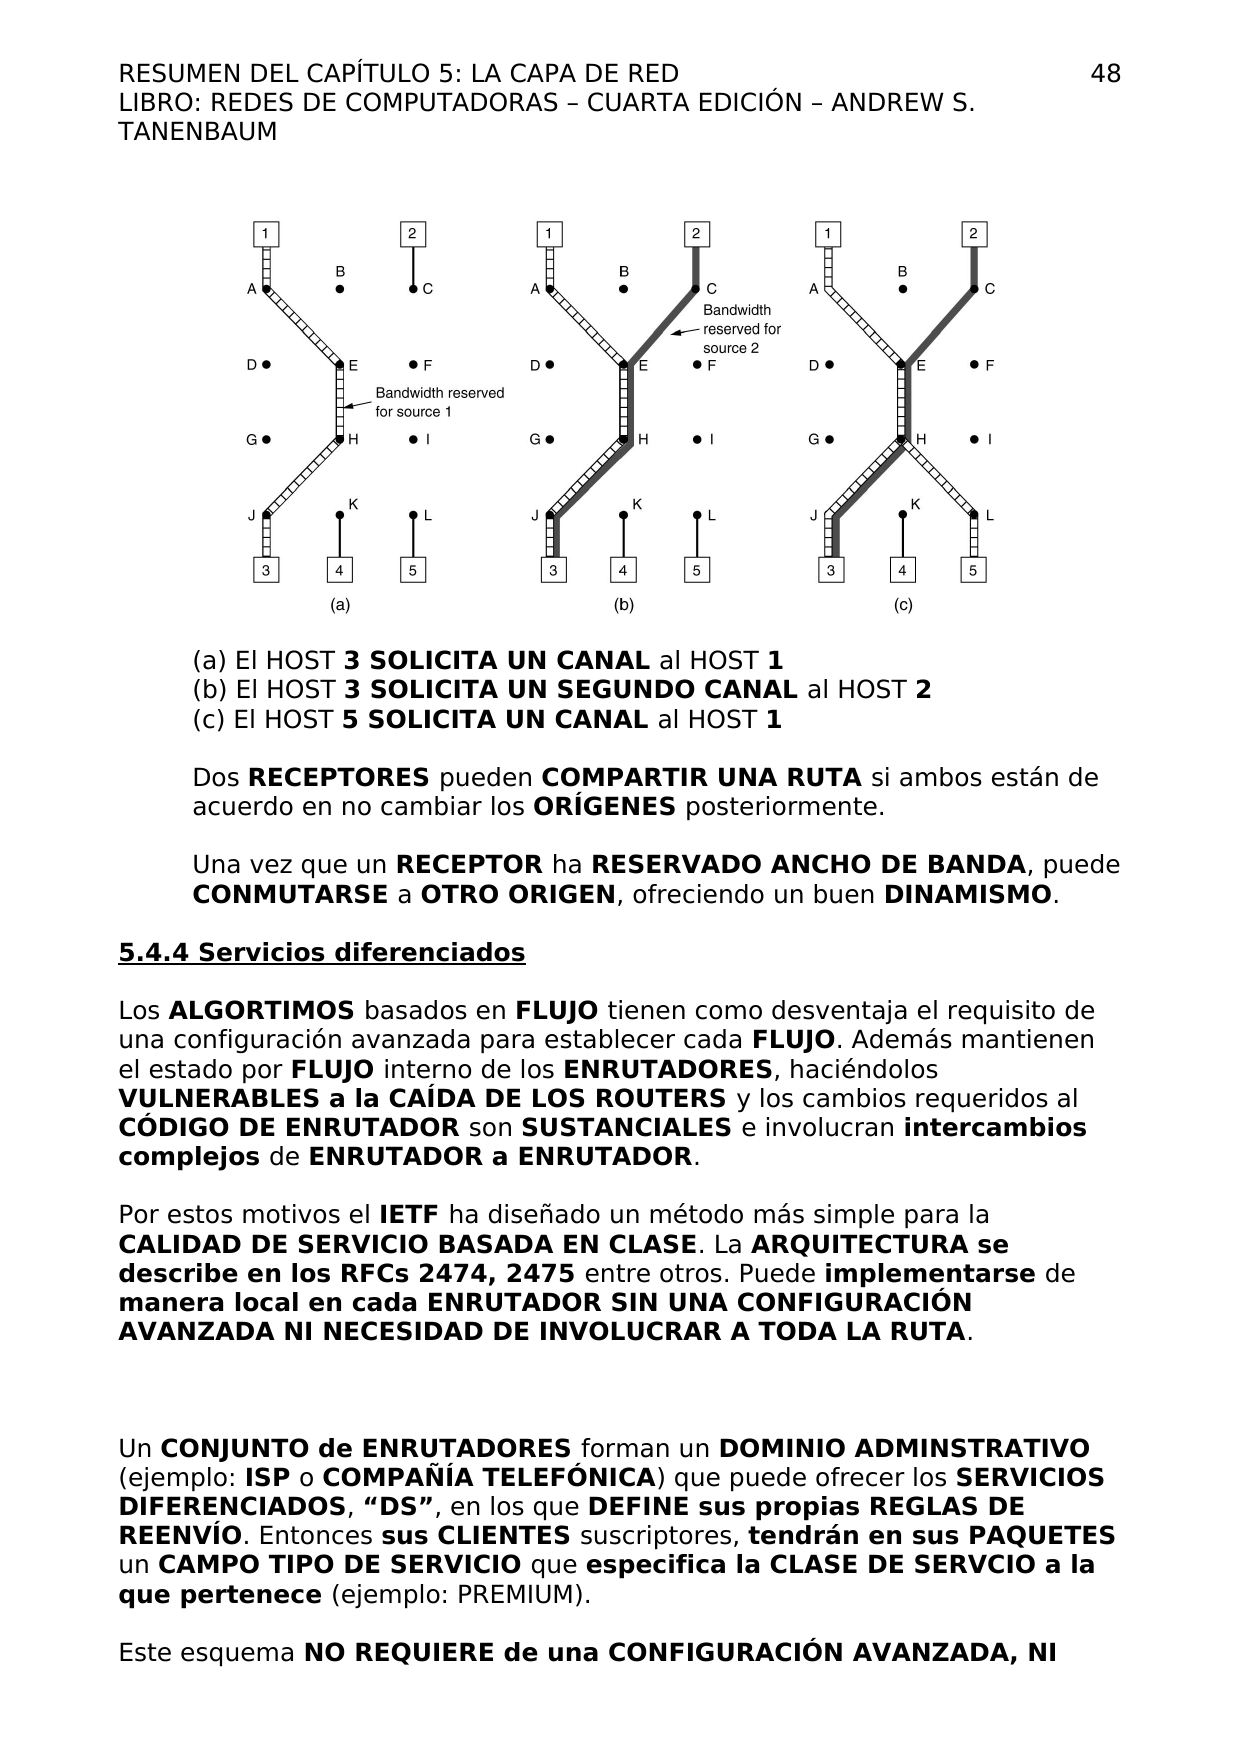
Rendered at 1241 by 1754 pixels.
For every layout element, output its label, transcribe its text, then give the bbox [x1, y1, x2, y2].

text Dos RECEPTORES pueden COMPARTIR UNA RUTA si ambos están de acuerdo en no cambiar los ORÍGENES posteriormente. [118, 763, 1122, 822]
text 5.4.4 Servicios diferenciados [118, 938, 1122, 967]
text Por estos motivos el IETF ha diseñado un método más simple para la CALIDAD DE SERVICIO BASADA EN CLASE. La ARQUITECTURA se describe en los RFCs 2474, 2475 entre otros. Puede implementarse de manera local en cada ENRUTADOR SIN UNA CONFIGURACIÓN AVANZADA NI NECESIDAD DE INVOLUCRAR A TODA LA RUTA. [118, 1201, 1122, 1347]
text Los ALGORTIMOS basados en FLUJO tienen como desventaja el requisito de una configuración avanzada para establecer cada FLUJO. Además mantienen el estado por FLUJO interno de los ENRUTADORES, haciéndolos VULNERABLES a la CAÍDA DE LOS ROUTERS y los cambios requeridos al CÓDIGO DE ENRUTADOR son SUSTANCIALES e involucran intercambios complejos de ENRUTADOR a ENRUTADOR. [118, 997, 1122, 1172]
text (b) El HOST 3 SOLICITA UN SEGUNDO CANAL al HOST 2 [118, 676, 1122, 705]
text Un CONJUNTO de ENRUTADORES forman un DOMINIO ADMINSTRATIVO (ejemplo: ISP o COMPAÑÍA TELEFÓNICA) que puede ofrecer los SERVICIOS DIFERENCIADOS, “DS”, en los que DEFINE sus propias REGLAS DE REENVÍO. Entonces sus CLIENTES suscriptores, tendrán en sus PAQUETES un CAMPO TIPO DE SERVICIO que especifica la CLASE DE SERVCIO a la que pertenece (ejemplo: PREMIUM). [118, 1434, 1122, 1609]
text (a) El HOST 3 SOLICITA UN CANAL al HOST 1 [118, 176, 1122, 676]
picture [194, 176, 1046, 647]
text Una vez que un RECEPTOR ha RESERVADO ANCHO DE BANDA, puede CONMUTARSE a OTRO ORIGEN, ofreciendo un buen DINAMISMO. [118, 851, 1122, 909]
text Este esquema NO REQUIERE de una CONFIGURACIÓN AVANZADA, NI [118, 1638, 1122, 1667]
text (c) El HOST 5 SOLICITA UN CANAL al HOST 1 [118, 705, 1122, 734]
